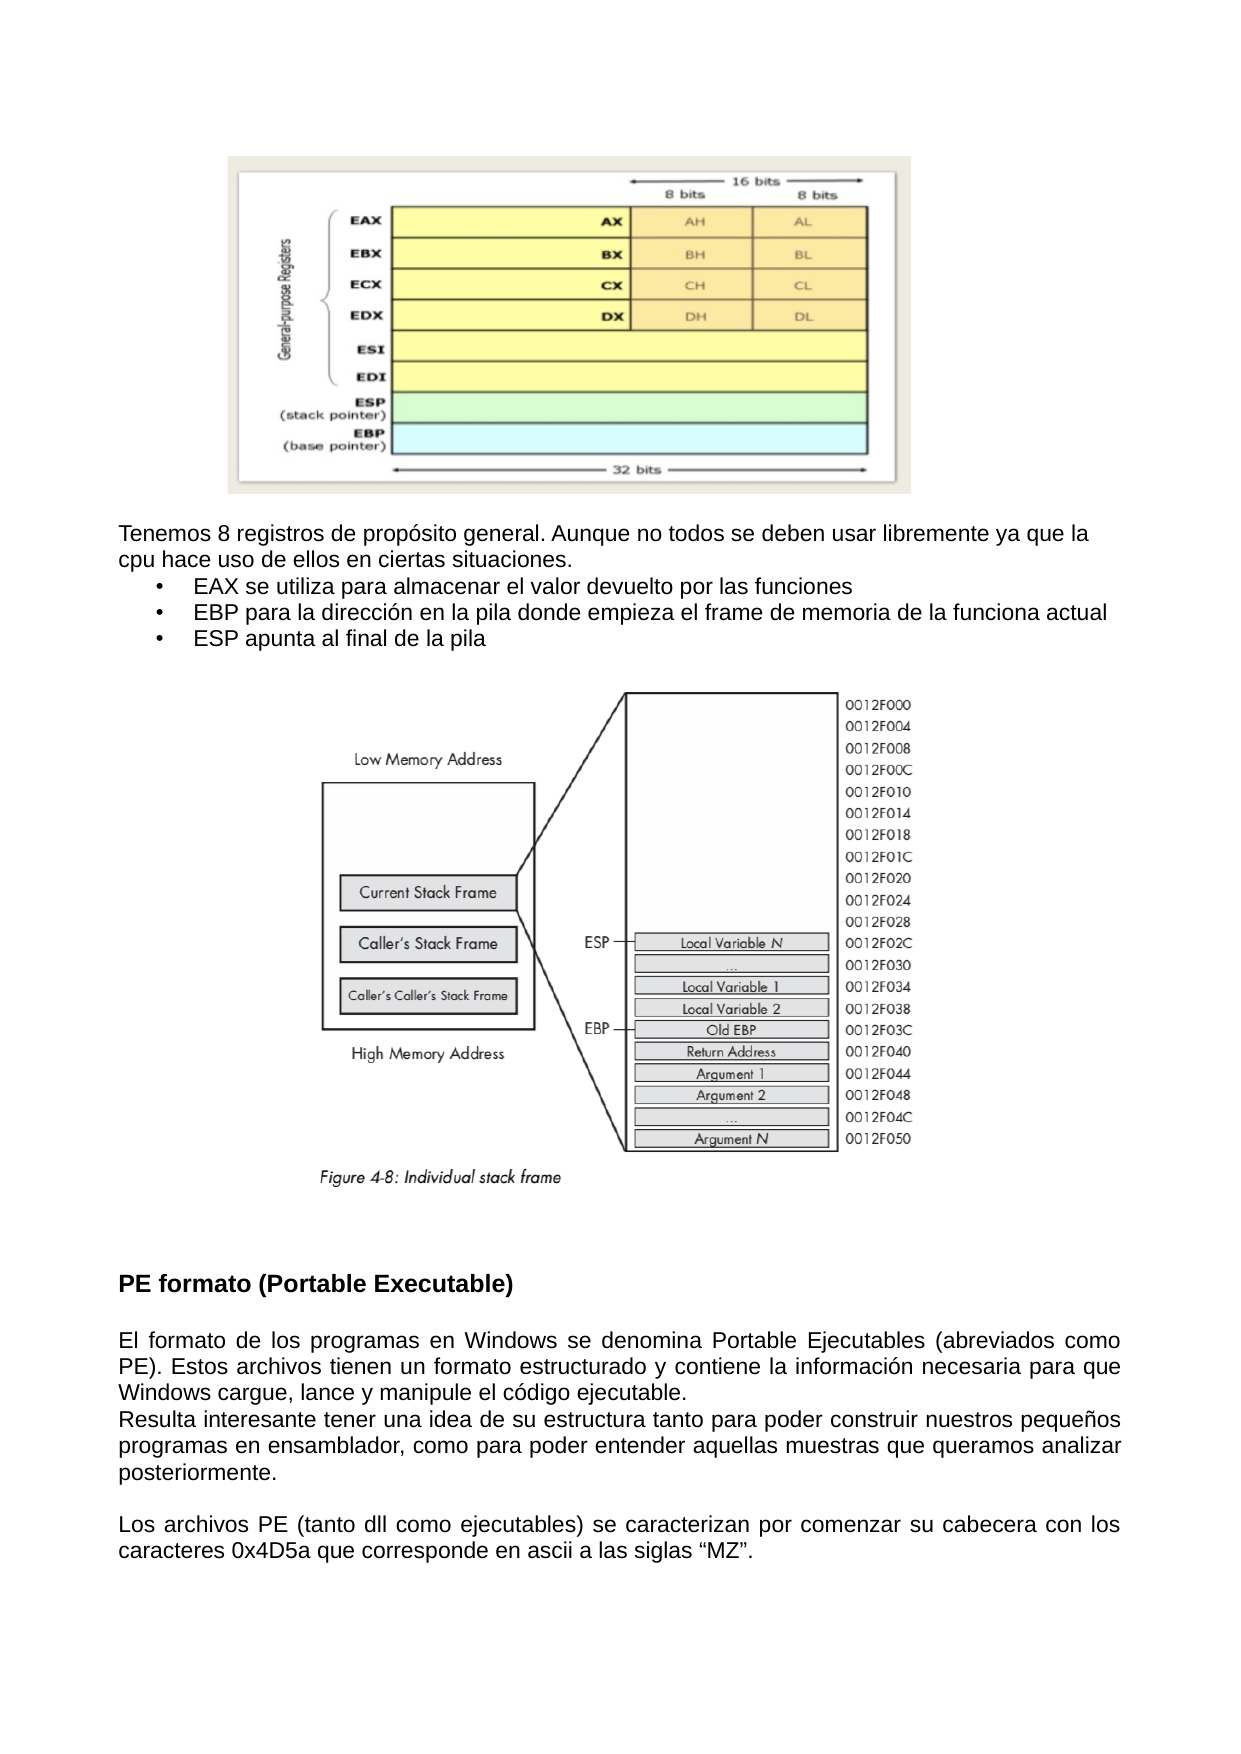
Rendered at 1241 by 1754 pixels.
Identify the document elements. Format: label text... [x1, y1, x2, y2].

list EBP para la dirección en la pila donde empieza el frame de memoria de la funciona actual [156, 599, 1122, 625]
list ESP apunta al final de la pila [156, 625, 1122, 652]
text Los archivos PE (tanto dll como ejecutables) se caracterizan por comenzar su cabecera con los caracteres 0x4D5a que corresponde en ascii a las siglas “MZ”. [118, 1511, 1122, 1564]
picture [310, 678, 931, 1191]
list EAX se utiliza para almacenar el valor devuelto por las funciones [156, 573, 1122, 599]
text Tenemos 8 registros de propósito general. Aunque no todos se deben usar libremente ya que la cpu hace uso de ellos en ciertas situaciones. [118, 520, 1122, 573]
text El formato de los programas en Windows se denomina Portable Ejecutables (abreviados como PE). Estos archivos tienen un formato estructurado y contiene la información necesaria para que Windows cargue, lance y manipule el código ejecutable. [118, 1327, 1122, 1406]
text Resulta interesante tener una idea de su estructura tanto para poder construir nuestros pequeños programas en ensamblador, como para poder entender aquellas muestras que queramos analizar posteriormente. [118, 1406, 1122, 1485]
picture [227, 156, 912, 494]
text PE formato (Portable Executable) [118, 1269, 1122, 1298]
